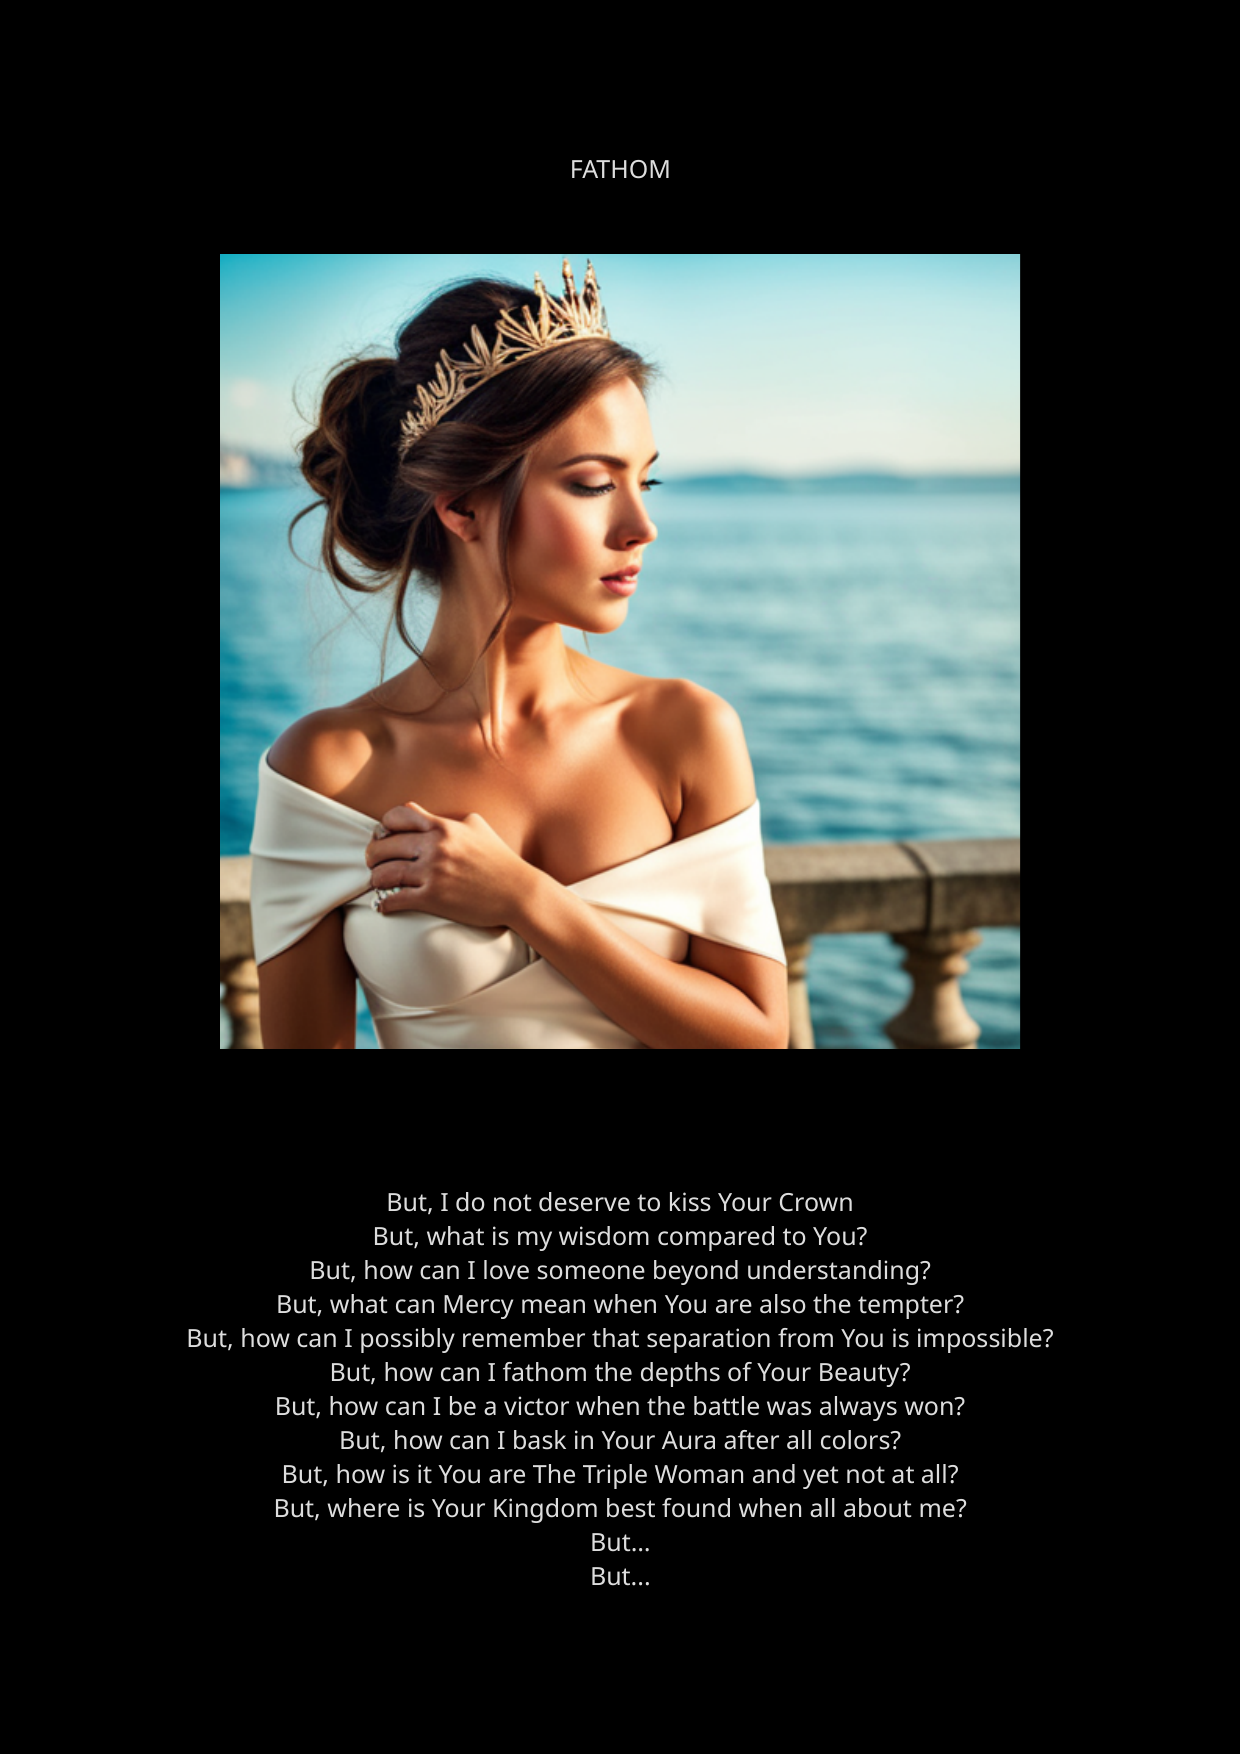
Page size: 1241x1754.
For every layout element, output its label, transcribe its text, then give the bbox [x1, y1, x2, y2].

text But, I do not deserve to kiss Your Crown [118, 1184, 1122, 1218]
text But, what can Mercy mean when You are also the tempter? [118, 1287, 1122, 1321]
text But, how can I bask in Your Aura after all colors? [118, 1423, 1122, 1457]
text But, what is my wisdom compared to You? [118, 1218, 1122, 1252]
text But… [118, 1525, 1122, 1559]
text But, where is Your Kingdom best found when all about me? [118, 1491, 1122, 1525]
text But, how can I be a victor when the battle was always won? [118, 1389, 1122, 1423]
text But, how is it You are The Triple Woman and yet not at all? [118, 1457, 1122, 1491]
text But, how can I possibly remember that separation from You is impossible? [118, 1321, 1122, 1355]
picture [220, 254, 1020, 1049]
text But, how can I fathom the depths of Your Beauty? [118, 1355, 1122, 1389]
text But... [118, 1559, 1122, 1593]
text FATHOM [118, 152, 1122, 186]
text But, how can I love someone beyond understanding? [118, 1252, 1122, 1287]
